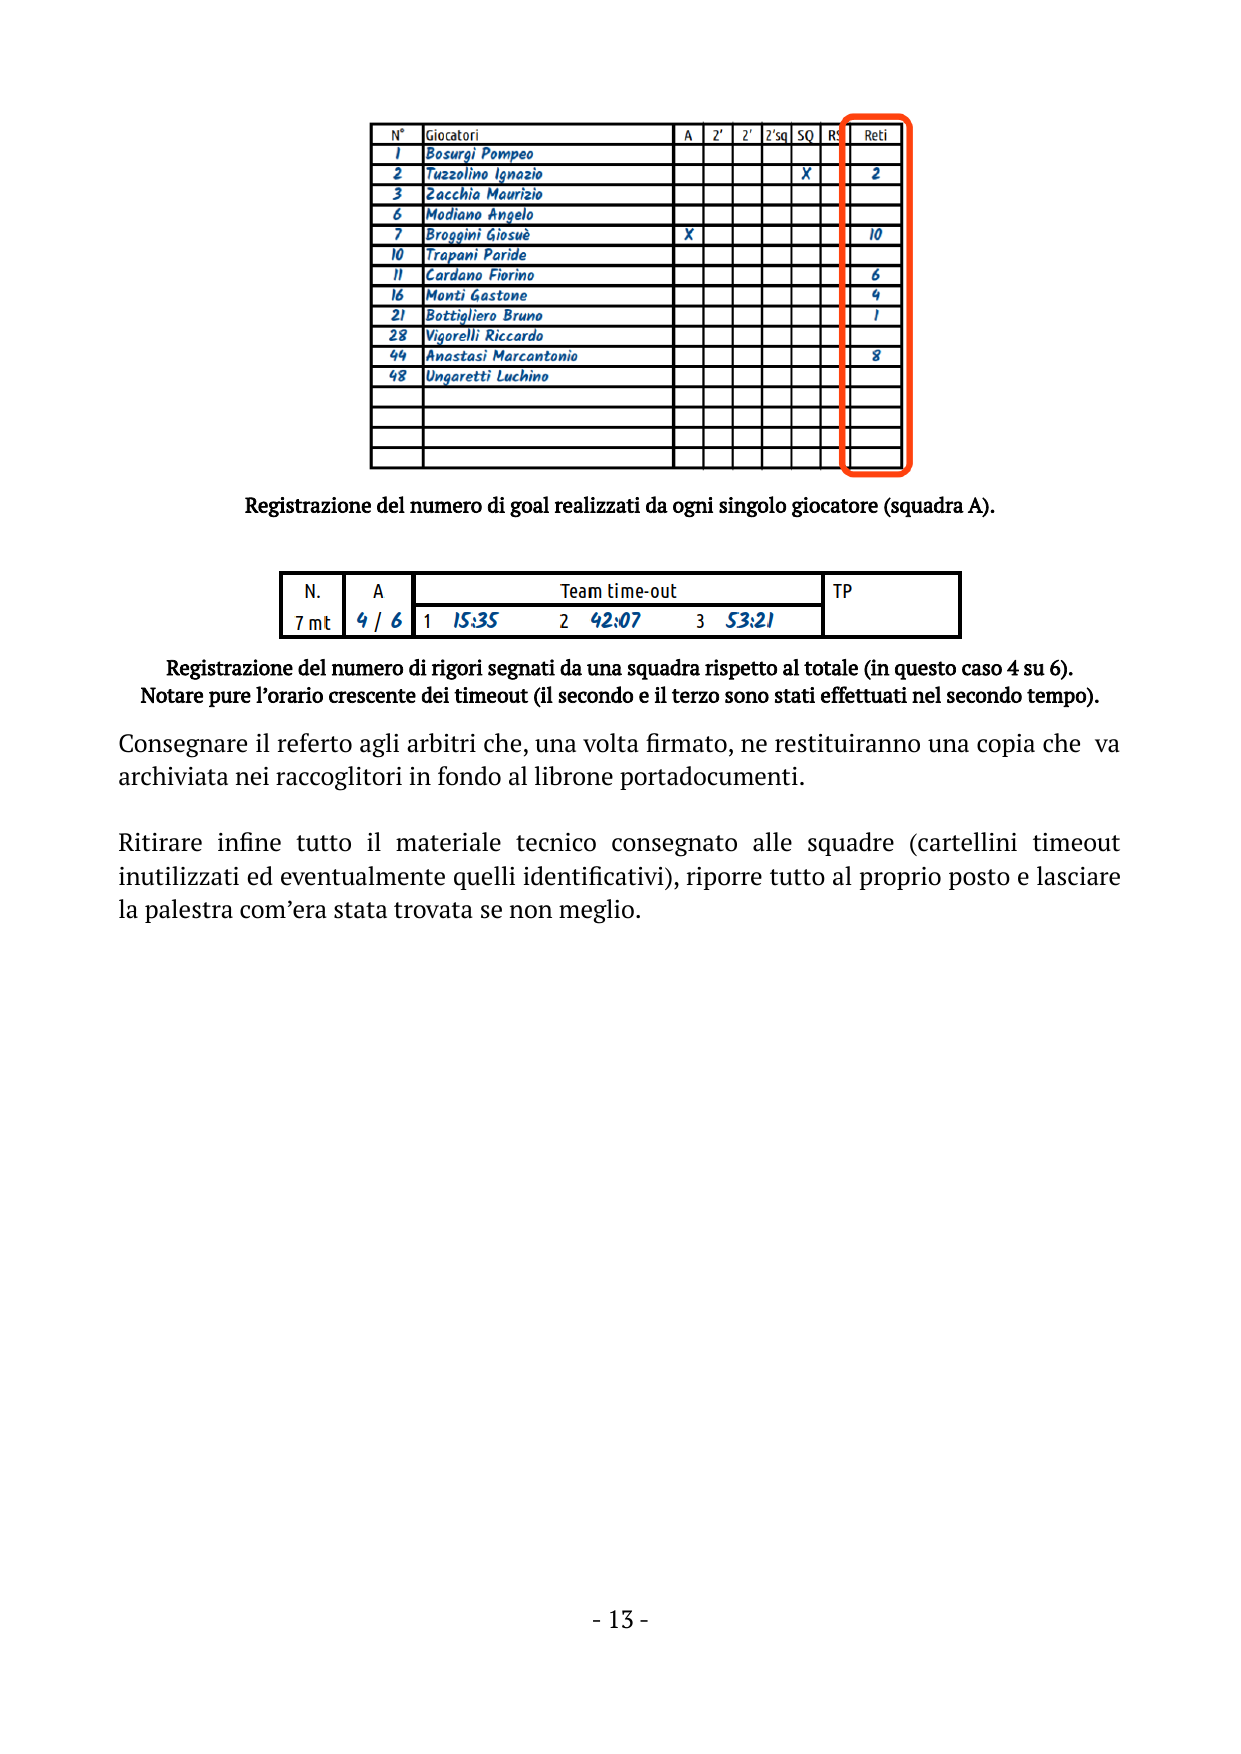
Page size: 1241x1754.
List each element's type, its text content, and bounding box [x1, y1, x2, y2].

picture [266, 557, 975, 651]
text Ritirare infine tutto il materiale tecnico consegnato alle squadre (cartellini timeout inutilizzati ed eventualmente quelli identificativi), riporre tutto al proprio posto e lasciare la palestra com’era stata trovata se non meglio. [118, 826, 1122, 925]
text Registrazione del numero di goal realizzati da ogni singolo giocatore (squadra A). [118, 98, 1122, 518]
text Registrazione del numero di rigori segnati da una squadra rispetto al totale (in questo caso 4 su 6). Notare pure l’orario crescente dei timeout (il secondo e il terzo sono stati effettuati nel secondo tempo). [118, 548, 1122, 708]
picture [355, 100, 924, 488]
text Consegnare il referto agli arbitri che, una volta firmato, ne restituiranno una copia che va archiviata nei raccoglitori in fondo al librone portadocumenti. [118, 726, 1122, 793]
